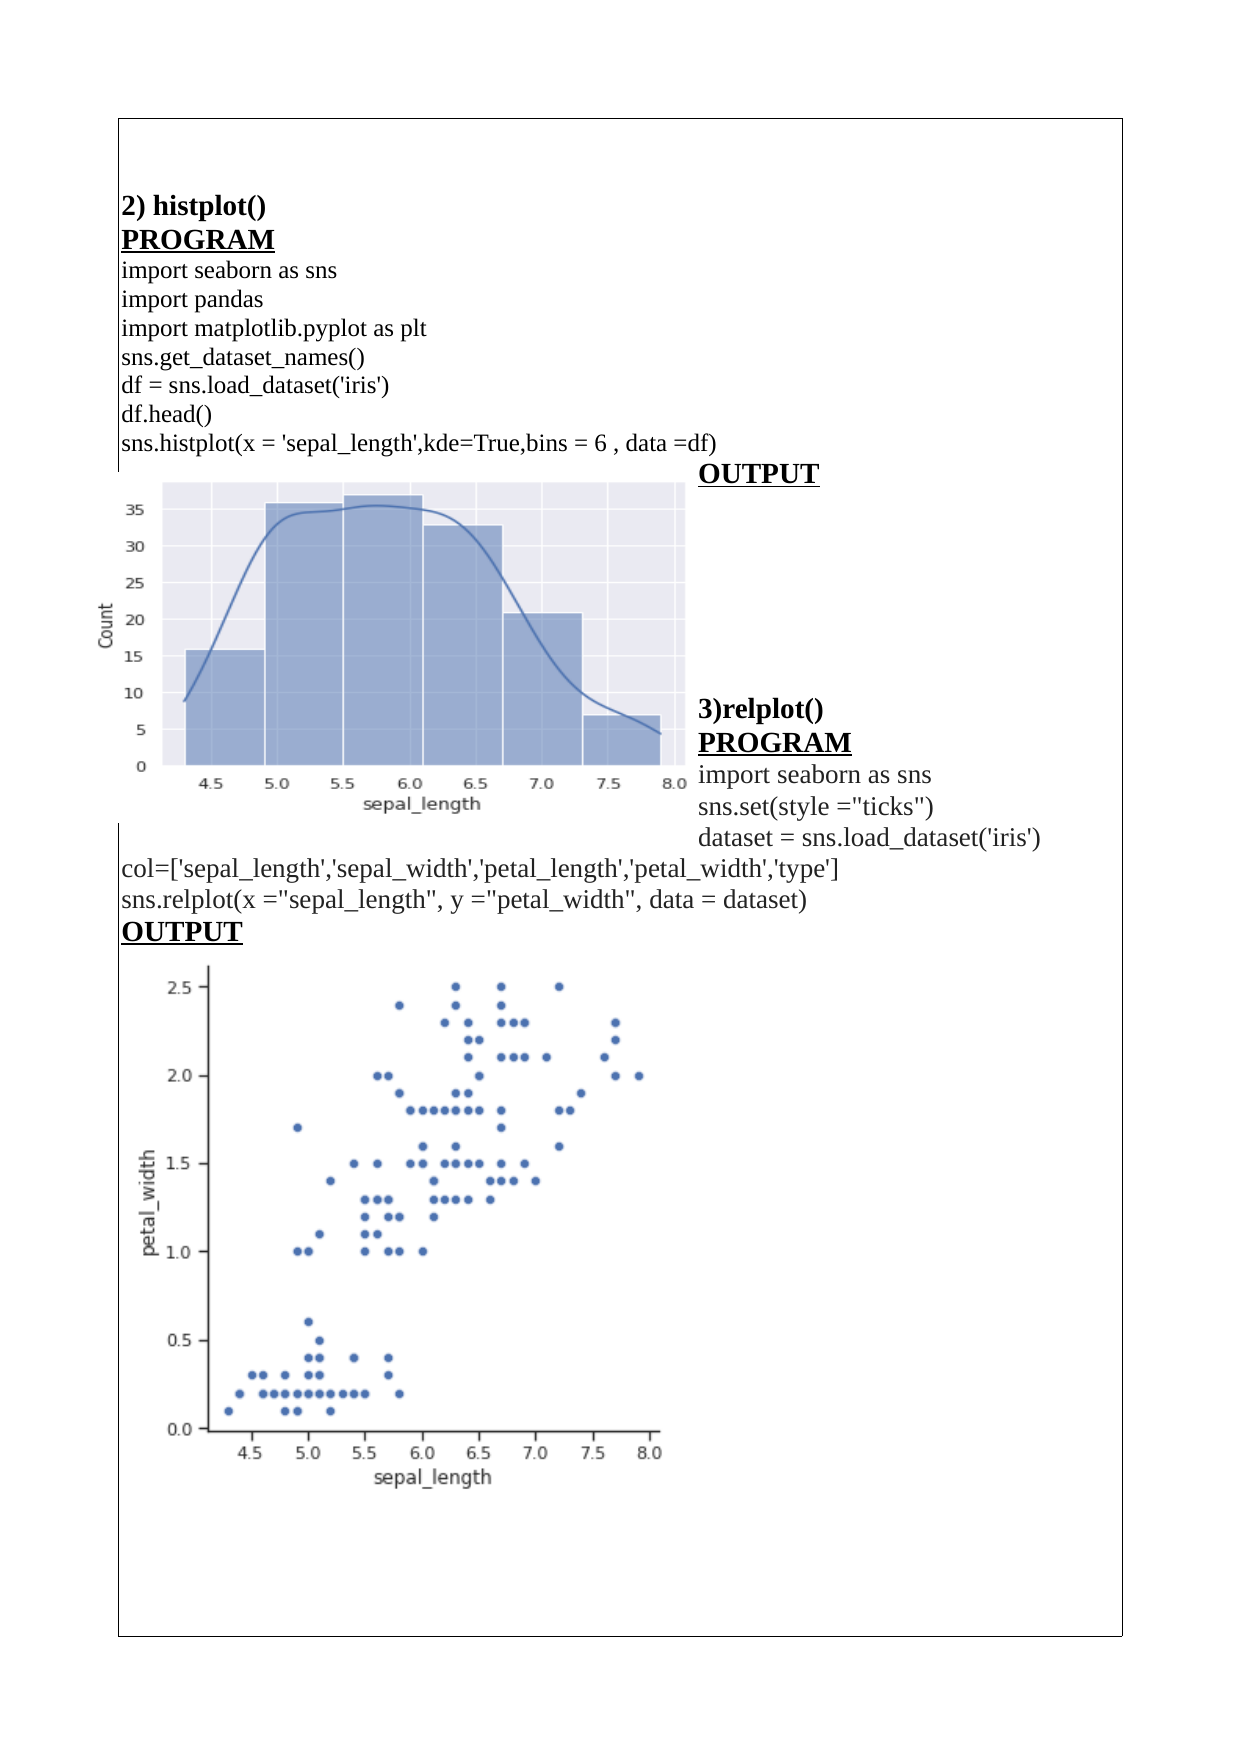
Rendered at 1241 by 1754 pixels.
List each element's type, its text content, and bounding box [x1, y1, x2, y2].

text PROGRAM [121, 222, 1119, 255]
text 3)relplot() [698, 691, 1119, 725]
text import seaborn as sns sns.set(style ="ticks") dataset = sns.load_dataset('iris') col=['sepal_length','sepal_width','petal_length','petal_width','type'] sns.relplot(x ="sepal_length", y ="petal_width", data = dataset) [121, 758, 1119, 914]
text sns.histplot(x = 'sepal_length',kde=True,bins = 6 , data =df) [121, 428, 1119, 457]
text import seaborn as sns [121, 255, 1119, 284]
text import matplotlib.pyplot as plt [121, 313, 1119, 342]
text OUTPUT [121, 457, 1119, 490]
picture [128, 956, 673, 1500]
text import pandas [121, 284, 1119, 313]
text 2) histplot() [121, 188, 1119, 222]
picture [86, 472, 698, 823]
text df.head() [121, 399, 1119, 428]
text df = sns.load_dataset('iris') [121, 370, 1119, 399]
text sns.get_dataset_names() [121, 342, 1119, 370]
text OUTPUT [121, 914, 1119, 948]
text PROGRAM [698, 725, 1119, 758]
